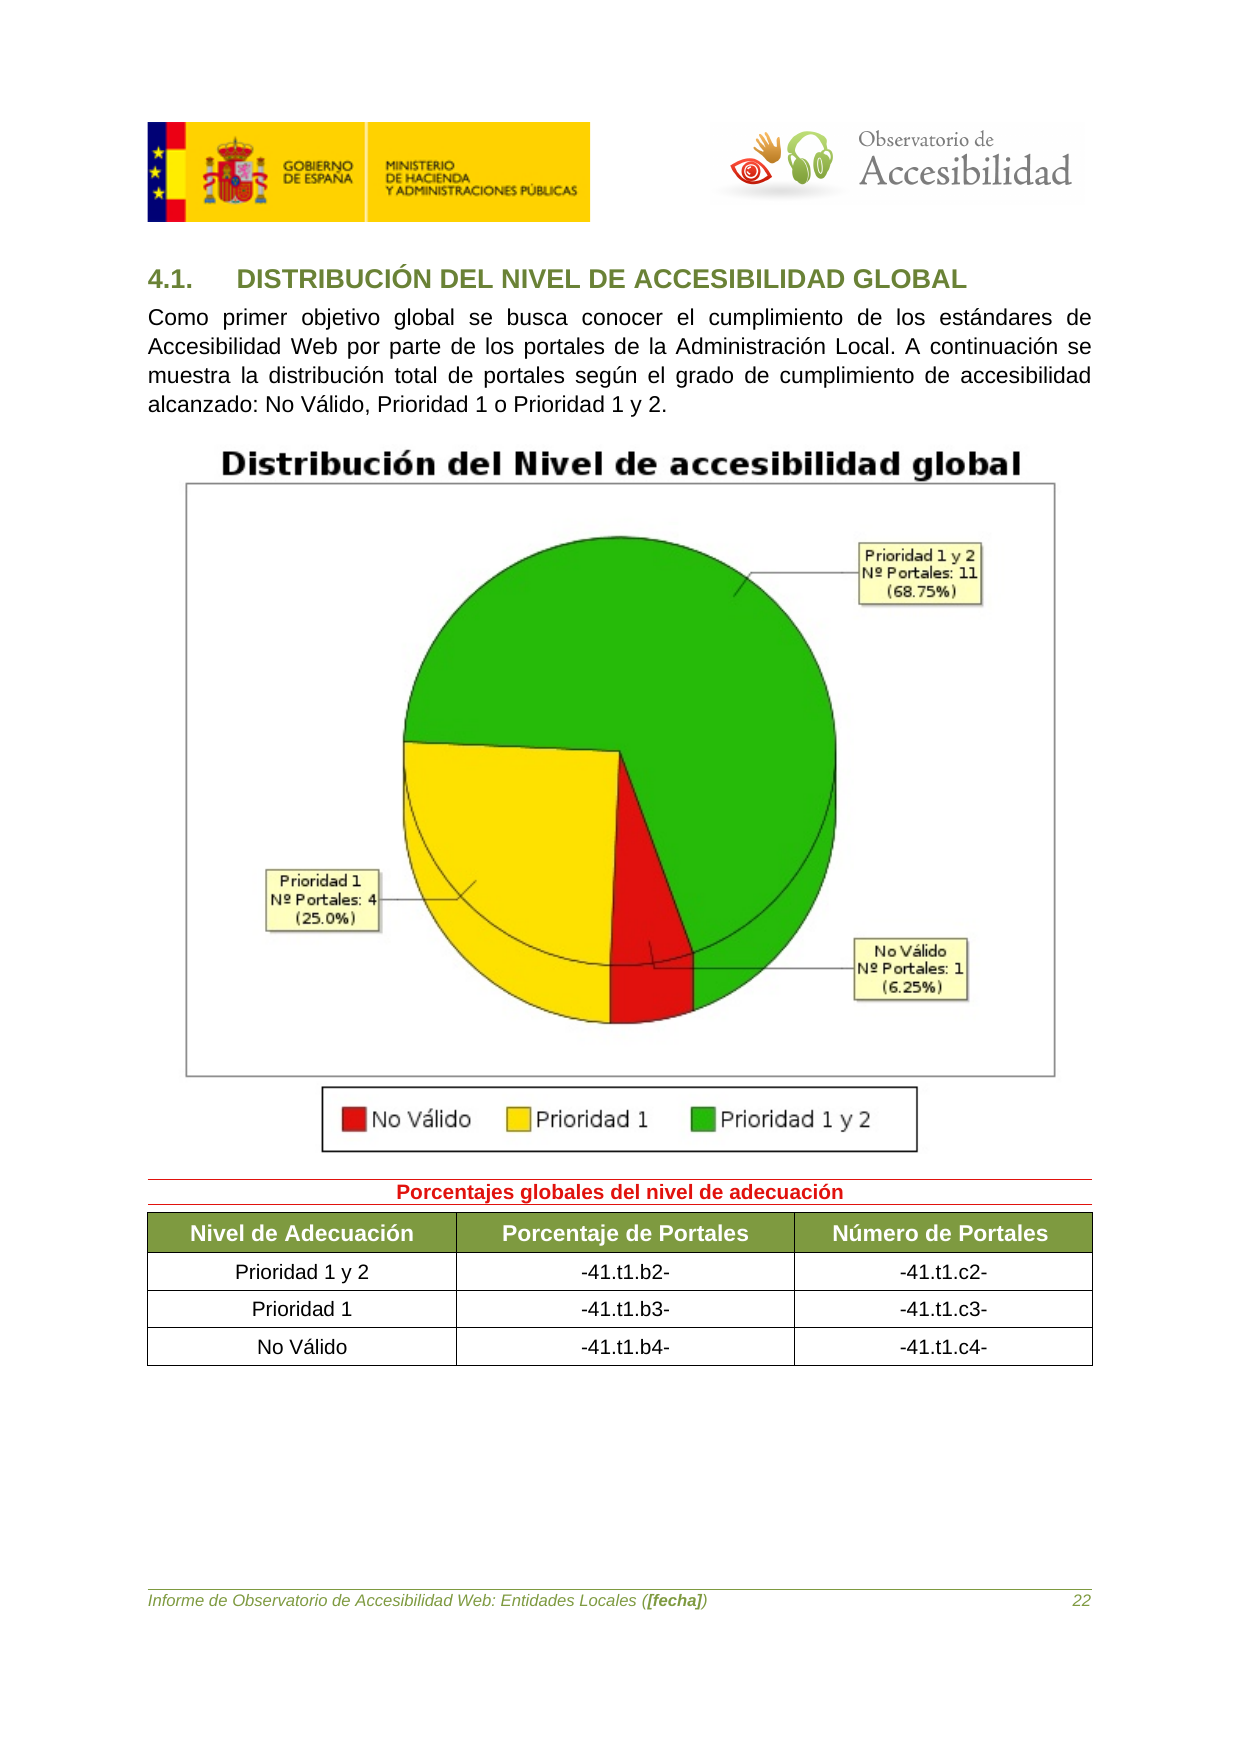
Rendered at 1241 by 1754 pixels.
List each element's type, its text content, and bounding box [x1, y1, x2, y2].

table_cell No Válido [148, 1328, 456, 1365]
table_header Nivel de Adecuación [148, 1213, 456, 1252]
picture [147, 122, 591, 222]
picture [178, 444, 1062, 1154]
table_header Número de Portales [795, 1213, 1092, 1252]
table_cell Prioridad 1 y 2 [148, 1253, 456, 1290]
table_cell Prioridad 1 [148, 1291, 456, 1327]
picture [710, 122, 1086, 205]
table_cell -41.t1.b3- [457, 1291, 794, 1327]
table_header Porcentaje de Portales [457, 1213, 794, 1252]
subtitle Distribución del nivel de accesibilidad global [148, 263, 1092, 294]
table_cell -41.t1.c4- [795, 1328, 1092, 1365]
table_cell -41.t1.c3- [795, 1291, 1092, 1327]
table_cell -41.t1.b4- [457, 1328, 794, 1365]
text Porcentajes globales del nivel de adecuación [148, 1180, 1092, 1204]
table_cell -41.t1.c2- [795, 1253, 1092, 1290]
text Como primer objetivo global se busca conocer el cumplimiento de los estándares de Accesibilidad Web por parte de los portales de la Administración Local. A continuación se muestra la distribución total de portales según el grado de cumplimiento de accesibilidad alcanzado: No Válido, Prioridad 1 o Prioridad 1 y 2. [148, 304, 1092, 417]
table_cell -41.t1.b2- [457, 1253, 794, 1290]
